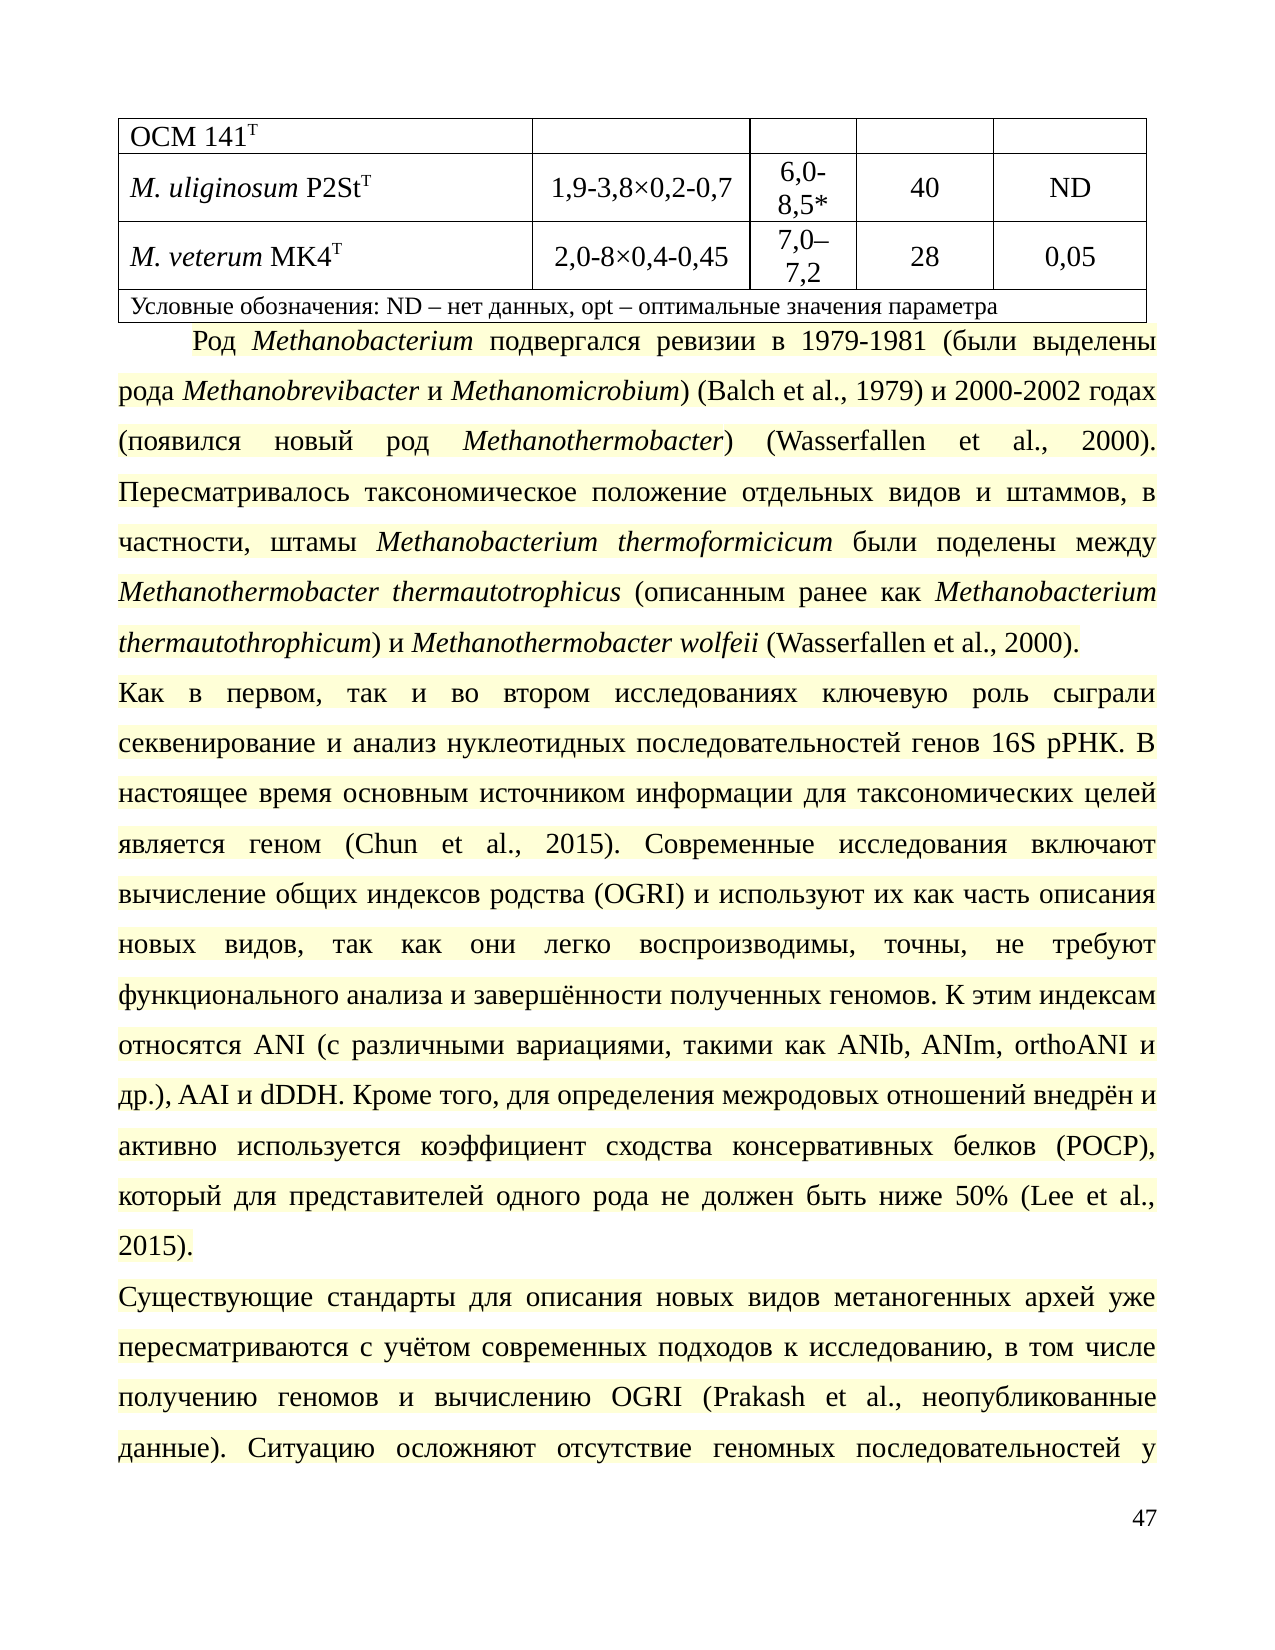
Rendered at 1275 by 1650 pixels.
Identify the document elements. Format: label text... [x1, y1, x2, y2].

table_cell [857, 119, 993, 153]
table_cell 6,0-8,5* [751, 154, 856, 221]
table_cell 1,9-3,8×0,2-0,7 [533, 154, 749, 221]
table_cell OCM 141T [119, 119, 532, 153]
table_cell ND [994, 154, 1146, 221]
table_cell 28 [857, 222, 993, 289]
table_cell M. veterum MK4T [119, 222, 532, 289]
subtitle Существующие стандарты для описания новых видов метаногенных архей уже пересматриваются с учётом современных подходов к исследованию, в том числе получению геномов и вычислению OGRI (Prakash et al., неопубликованные данные). Ситуацию осложняют отсутствие геномных последовательностей у [118, 1279, 1157, 1463]
table_cell 40 [857, 154, 993, 221]
table_cell 2,0-8×0,4-0,45 [533, 222, 749, 289]
table_cell 0,05 [994, 222, 1146, 289]
text Как в первом, так и во втором исследованиях ключевую роль сыграли секвенирование и анализ нуклеотидных последовательностей генов 16S рРНК. В настоящее время основным источником информации для таксономических целей является геном (Chun et al., 2015). Современные исследования включают вычисление общих индексов родства (OGRI) и используют их как часть описания новых видов, так как они легко воспроизводимы, точны, не требуют функционального анализа и завершённости полученных геномов. К этим индексам относятся ANI (с различными вариациями, такими как ANIb, ANIm, orthoANI и др.), AAI и dDDH. Кроме того, для определения межродовых отношений внедрён и активно используется коэффициент сходства консервативных белков (POCP), который для представителей одного рода не должен быть ниже 50% (Lee et al., 2015). [118, 675, 1157, 1262]
table_cell M. uliginosum P2StT [119, 154, 532, 221]
table_cell [751, 119, 856, 153]
table_cell [994, 119, 1146, 153]
table_cell Условные обозначения: ND – нет данных, opt – оптимальные значения параметра [119, 290, 1146, 322]
table_cell 7,0–7,2 [751, 222, 856, 289]
subtitle Род Methanobacterium подвергался ревизии в 1979-1981 (были выделены рода Methanobrevibacter и Methanomicrobium) (Balch et al., 1979) и 2000-2002 годах (появился новый род Methanothermobacter) (Wasserfallen et al., 2000). Пересматривалось таксономическое положение отдельных видов и штаммов, в частности, штамы Methanobacterium thermoformicicum были поделены между Methanothermobacter thermautotrophicus (описанным ранее как Methanobacterium thermautothrophicum) и Methanothermobacter wolfeii (Wasserfallen et al., 2000). [118, 323, 1157, 658]
table_cell [533, 119, 749, 153]
